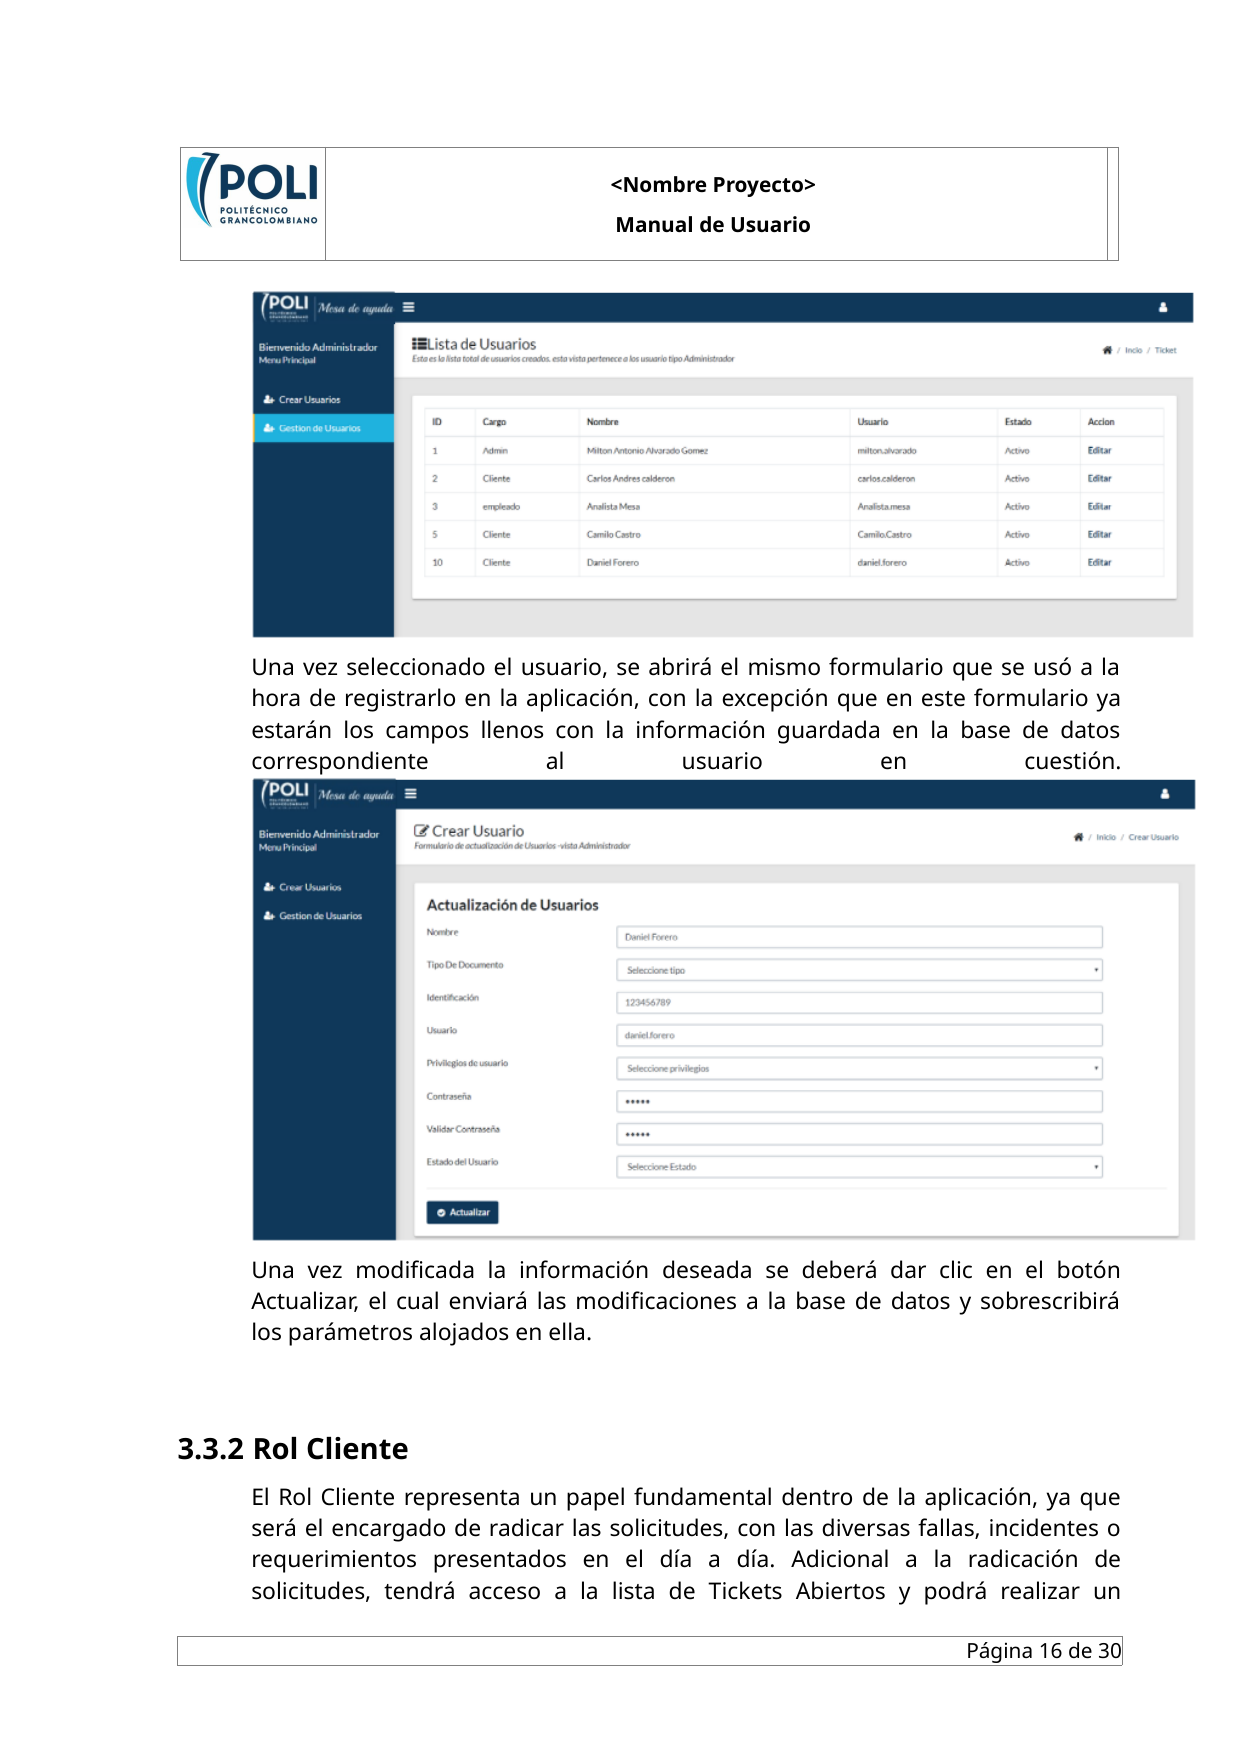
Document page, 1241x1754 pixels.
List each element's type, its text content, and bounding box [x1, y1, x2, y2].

text Una vez modificada la información deseada se deberá dar clic en el botón Actualizar, el cual enviará las modificaciones a la base de datos y sobrescribirá los parámetros alojados en ella. [251, 1254, 1122, 1347]
text Una vez seleccionado el usuario, se abrirá el mismo formulario que se usó a la hora de registrarlo en la aplicación, con la excepción que en este formulario ya estarán los campos llenos con la información guardada en la base de datos correspondiente al usuario en cuestión. [251, 651, 1122, 1241]
subtitle Rol Cliente [177, 1429, 1122, 1468]
text El Rol Cliente representa un papel fundamental dentro de la aplicación, ya que será el encargado de radicar las solicitudes, con las diversas fallas, incidentes o requerimientos presentados en el día a día. Adicional a la radicación de solicitudes, tendrá acceso a la lista de Tickets Abiertos y podrá realizar un [251, 1481, 1122, 1606]
